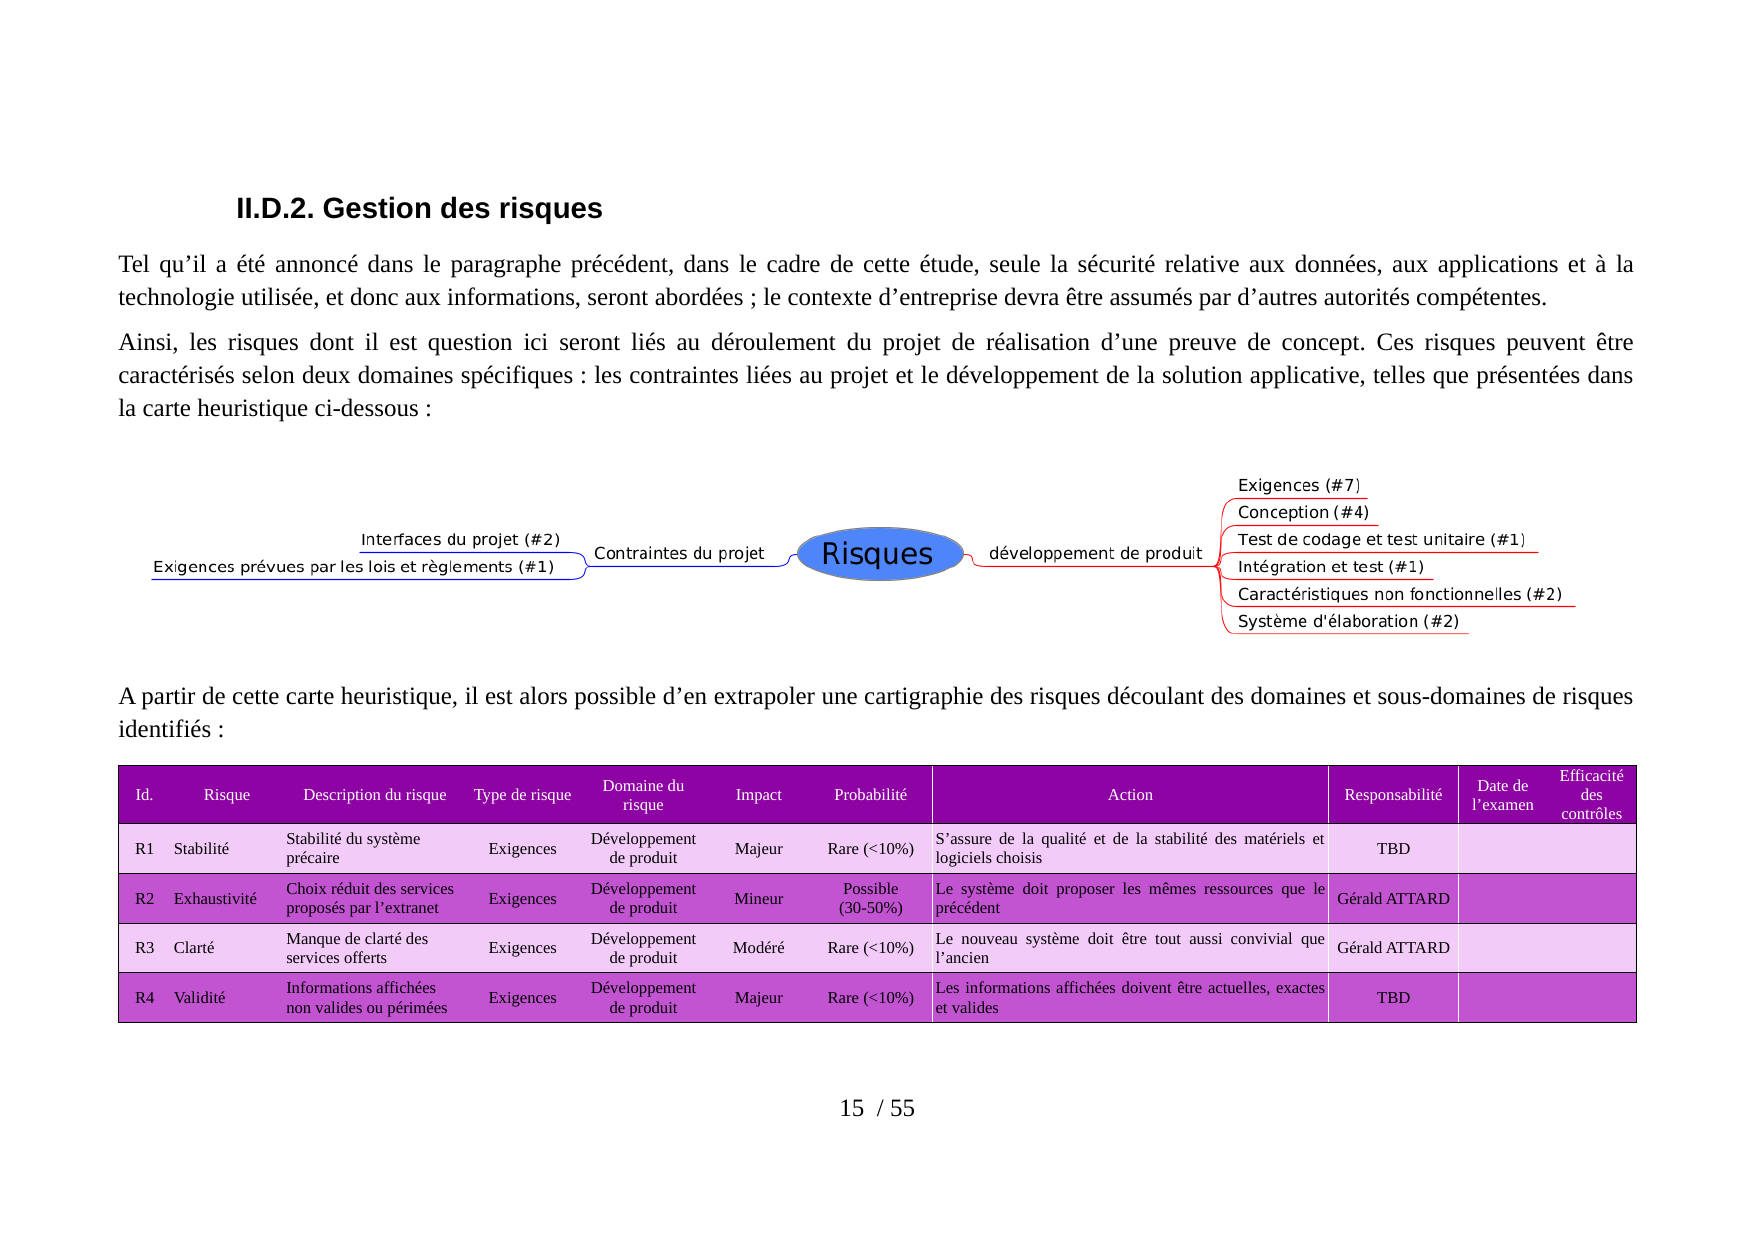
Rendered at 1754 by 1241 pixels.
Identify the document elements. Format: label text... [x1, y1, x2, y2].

table_cell [1459, 924, 1547, 972]
table_cell Développement de produit [578, 824, 708, 873]
table_header Description du risque [283, 766, 467, 823]
table_cell Manque de clarté des services offerts [283, 924, 467, 972]
table_cell Exigences [467, 924, 578, 972]
table_header Date de l’examen [1459, 766, 1547, 823]
table_cell Stabilité du système précaire [283, 824, 467, 873]
table_cell Gérald ATTARD [1329, 924, 1458, 972]
table_cell Majeur [708, 973, 809, 1022]
table_cell Informations affichées non valides ou périmées [283, 973, 467, 1022]
text A partir de cette carte heuristique, il est alors possible d’en extrapoler une cartigraphie des risques découlant des domaines et sous-domaines de risques identifiés : [118, 681, 1636, 743]
table_cell TBD [1329, 824, 1458, 873]
table_cell Exhaustivité [171, 874, 283, 923]
table_cell Exigences [467, 874, 578, 923]
table_header Risque [171, 766, 283, 823]
table_header Efficacité des contrôles [1547, 766, 1636, 823]
table_cell Le système doit proposer les mêmes ressources que le précédent [933, 874, 1328, 923]
text Tel qu’il a été annoncé dans le paragraphe précédent, dans le cadre de cette étude, seule la sécurité relative aux données, aux applications et à la technologie utilisée, et donc aux informations, seront abordées ; le contexte d’entreprise devra être assumés par d’autres autorités compétentes. [118, 249, 1636, 311]
table_cell [1547, 824, 1636, 873]
table_cell Modéré [708, 924, 809, 972]
table_cell [1459, 973, 1547, 1022]
table_cell Les informations affichées doivent être actuelles, exactes et valides [933, 973, 1328, 1022]
table_header Probabilité [809, 766, 932, 823]
table_cell TBD [1329, 973, 1458, 1022]
table_cell R2 [119, 874, 171, 923]
table_cell Rare (<10%) [809, 924, 932, 972]
picture [120, 437, 1634, 666]
table_header Domaine du risque [578, 766, 708, 823]
table_header Id. [119, 766, 171, 823]
table_cell Validité [171, 973, 283, 1022]
table_cell Majeur [708, 824, 809, 873]
table_cell Possible (30-50%) [809, 874, 932, 923]
table_cell [1459, 824, 1547, 873]
table_cell Stabilité [171, 824, 283, 873]
table_cell S’assure de la qualité et de la stabilité des matériels et logiciels choisis [933, 824, 1328, 873]
table_cell Développement de produit [578, 973, 708, 1022]
table_cell R3 [119, 924, 171, 972]
table_cell Clarté [171, 924, 283, 972]
table_header Responsabilité [1329, 766, 1458, 823]
table_cell Le nouveau système doit être tout aussi convivial que l’ancien [933, 924, 1328, 972]
table_cell [1547, 924, 1636, 972]
table_cell R4 [119, 973, 171, 1022]
table_cell [1547, 874, 1636, 923]
table_header Impact [708, 766, 809, 823]
table_header Action [933, 766, 1328, 823]
text Ainsi, les risques dont il est question ici seront liés au déroulement du projet de réalisation d’une preuve de concept. Ces risques peuvent être caractérisés selon deux domaines spécifiques : les contraintes liées au projet et le développement de la solution applicative, telles que présentées dans la carte heuristique ci-dessous : [118, 327, 1636, 422]
table_cell Choix réduit des services proposés par l’extranet [283, 874, 467, 923]
table_header Type de risque [467, 766, 578, 823]
table_cell Mineur [708, 874, 809, 923]
table_cell Rare (<10%) [809, 824, 932, 873]
table_cell R1 [119, 824, 171, 873]
table_cell Développement de produit [578, 924, 708, 972]
table_cell Exigences [467, 824, 578, 873]
table_cell Gérald ATTARD [1329, 874, 1458, 923]
table_cell Exigences [467, 973, 578, 1022]
table_cell [1547, 973, 1636, 1022]
subtitle Gestion des risques [118, 191, 1636, 225]
table_cell [1459, 874, 1547, 923]
table_cell Rare (<10%) [809, 973, 932, 1022]
table_cell Développement de produit [578, 874, 708, 923]
